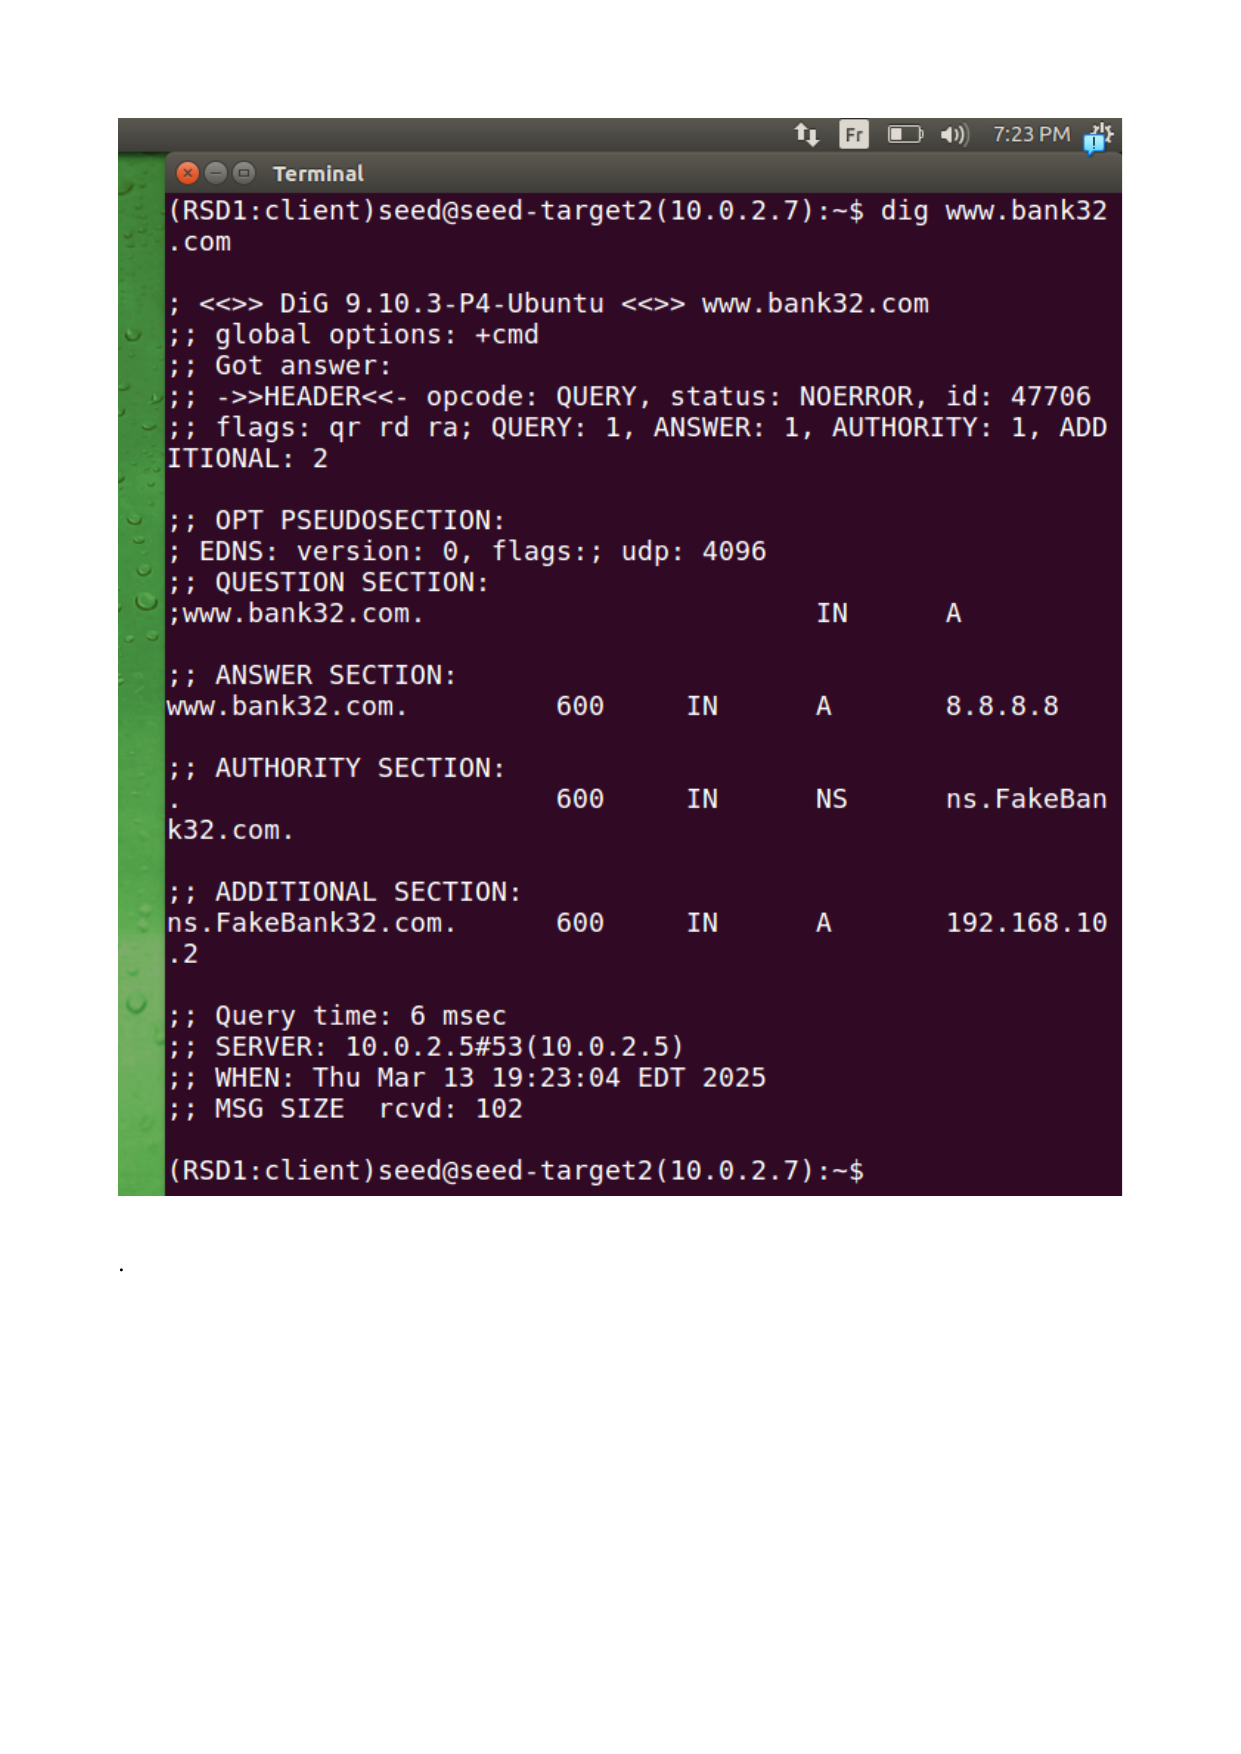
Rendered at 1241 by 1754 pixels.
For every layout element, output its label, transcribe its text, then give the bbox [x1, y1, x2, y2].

text . [118, 1248, 1122, 1276]
picture [118, 118, 1123, 1196]
